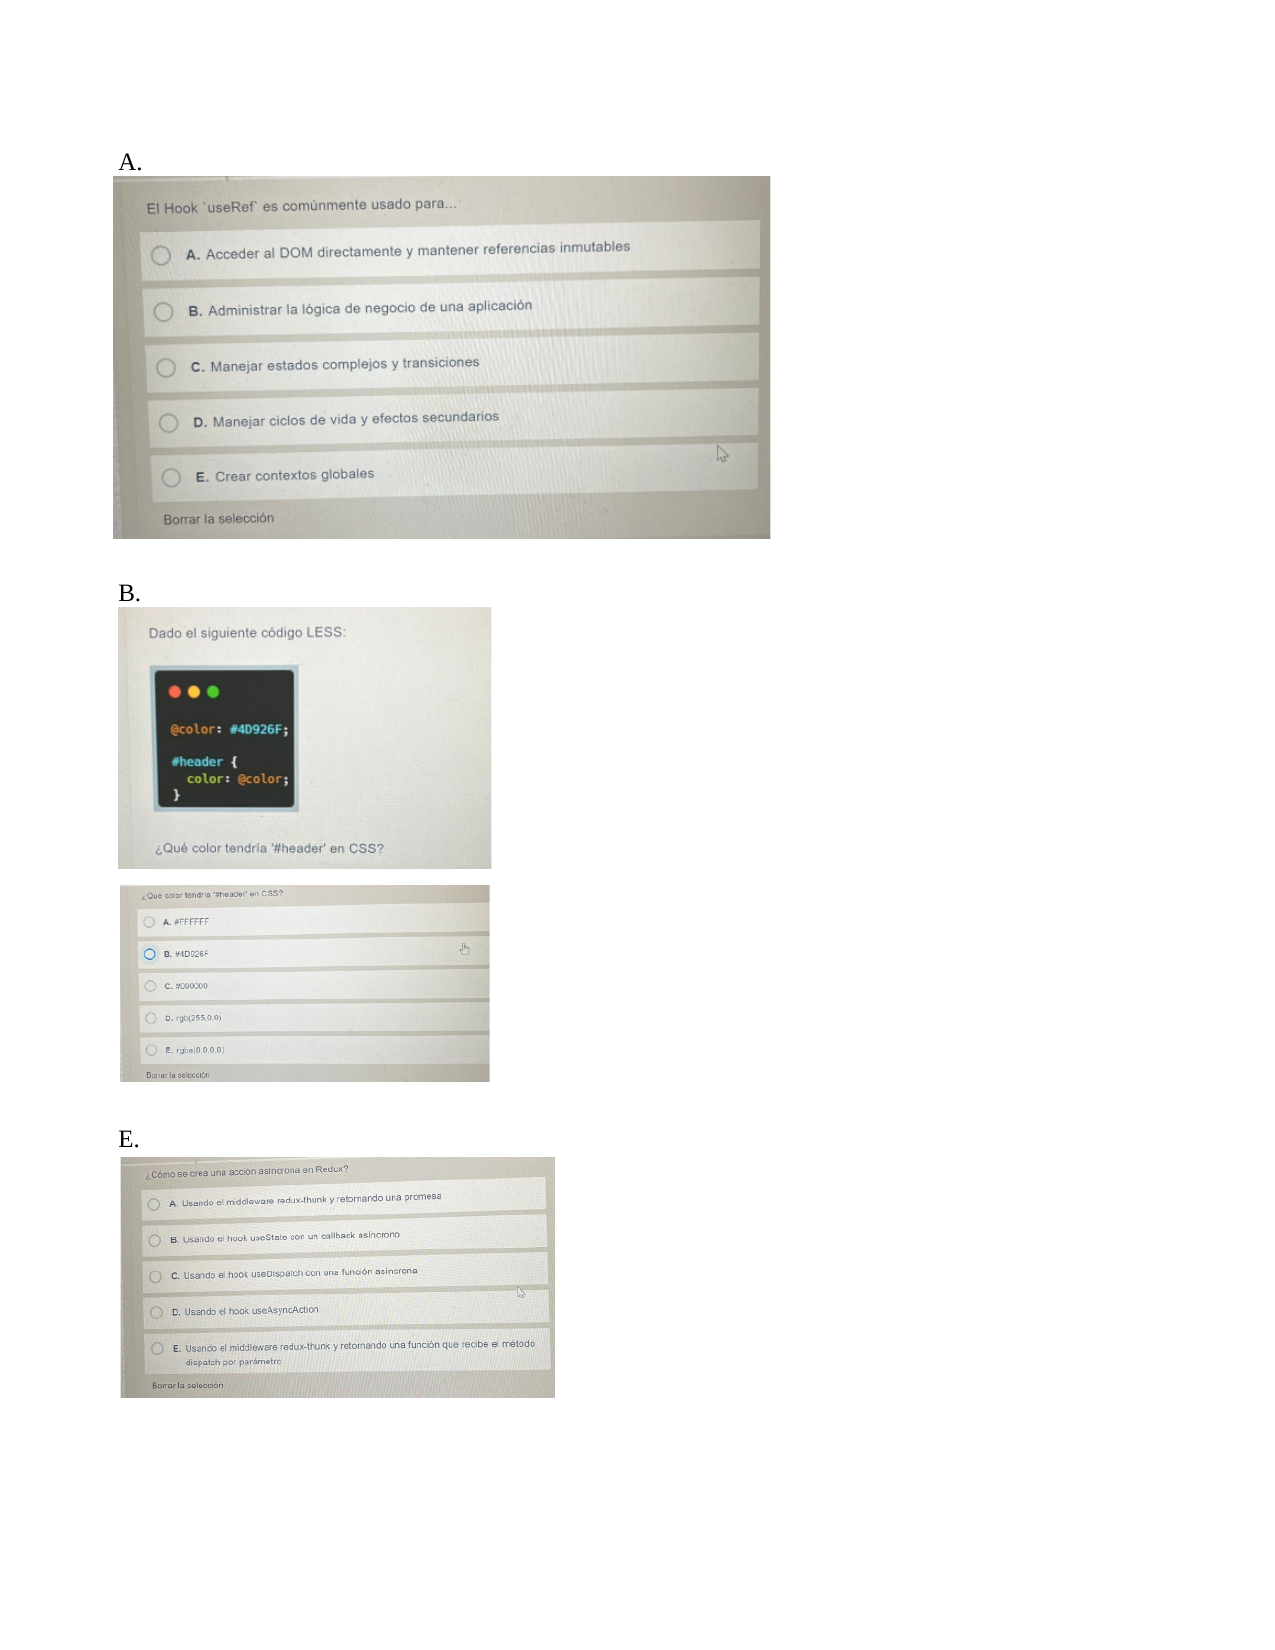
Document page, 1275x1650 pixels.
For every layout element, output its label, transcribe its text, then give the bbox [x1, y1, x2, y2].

picture [113, 176, 771, 539]
text B. [118, 578, 1157, 607]
picture [120, 885, 490, 1082]
text A. [118, 147, 1157, 176]
picture [120, 1157, 555, 1398]
text E. [118, 1124, 1157, 1153]
picture [118, 607, 492, 869]
